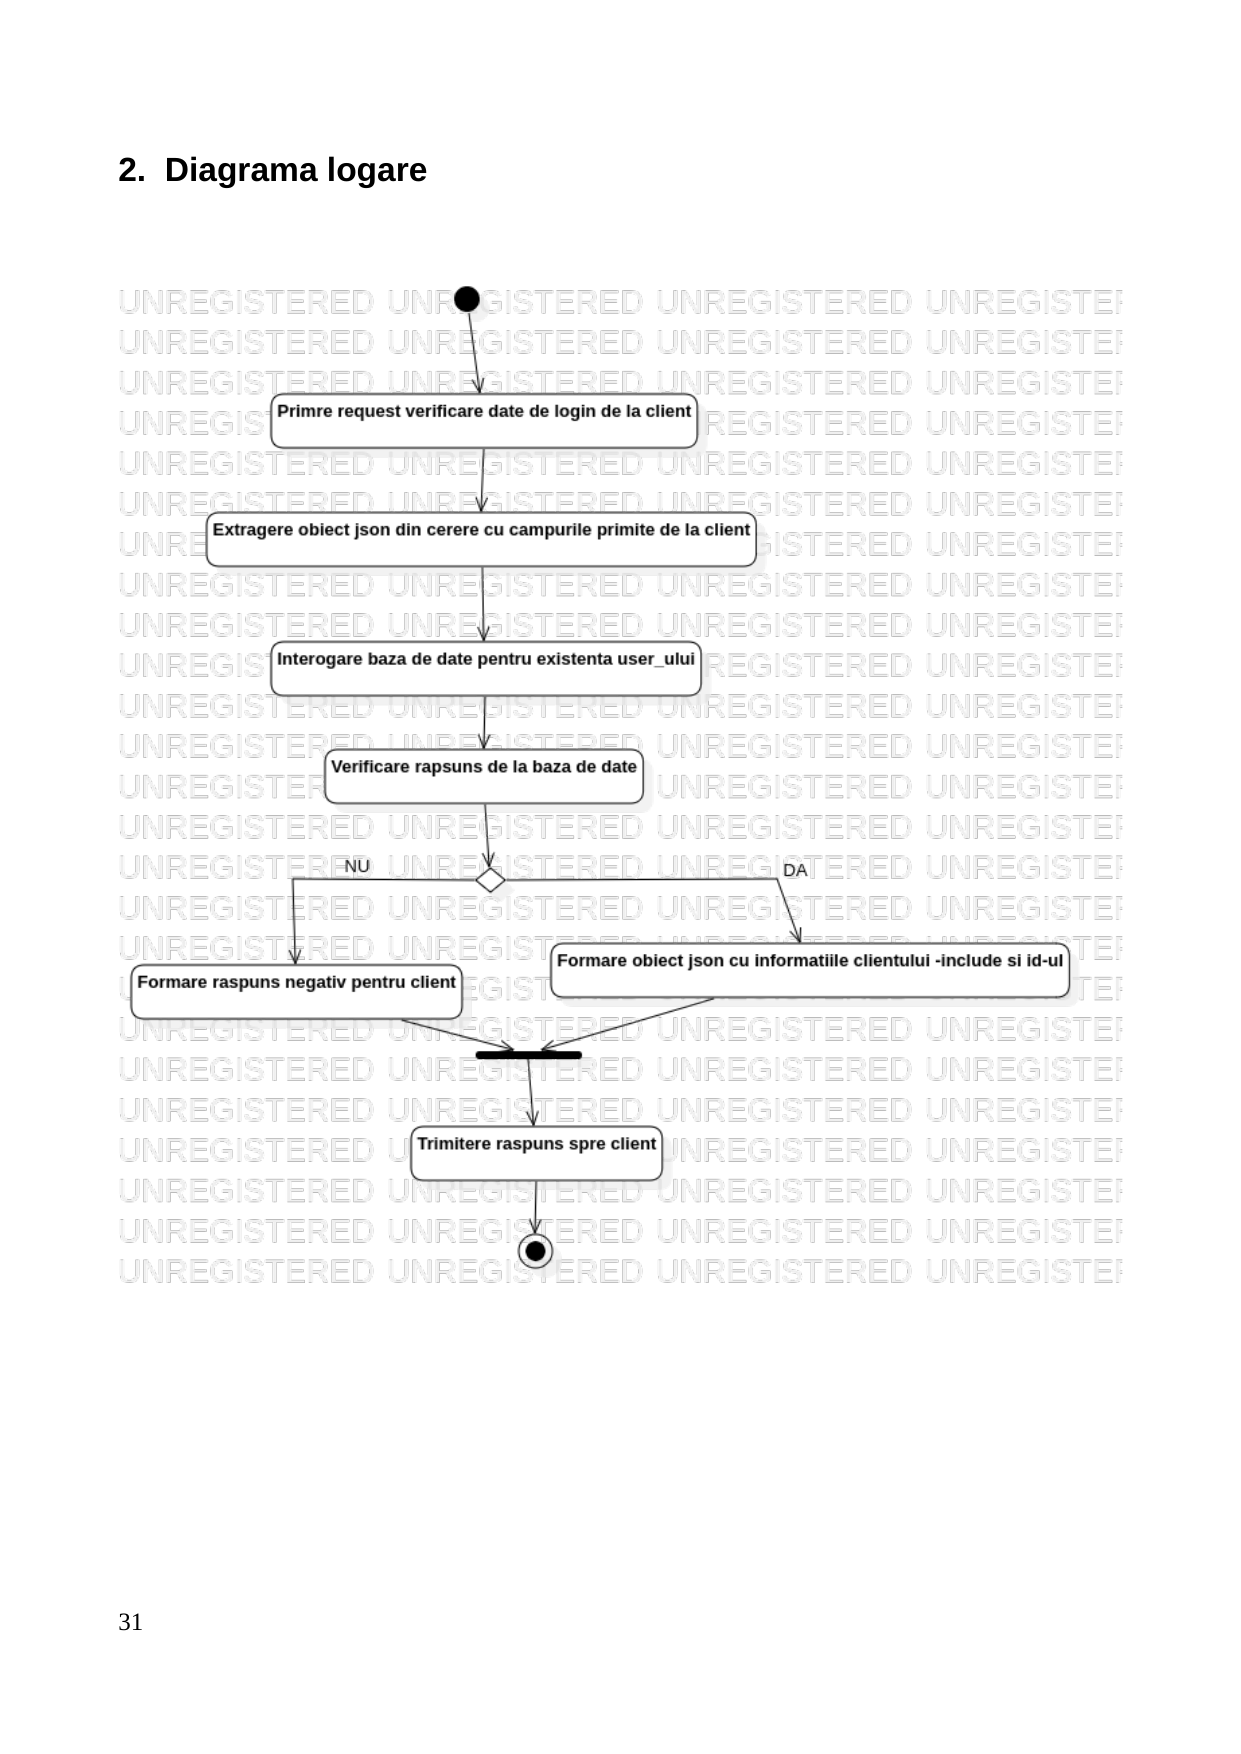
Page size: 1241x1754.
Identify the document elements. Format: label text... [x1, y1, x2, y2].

picture [118, 273, 1123, 1322]
subtitle 2. Diagrama logare [118, 150, 1122, 188]
